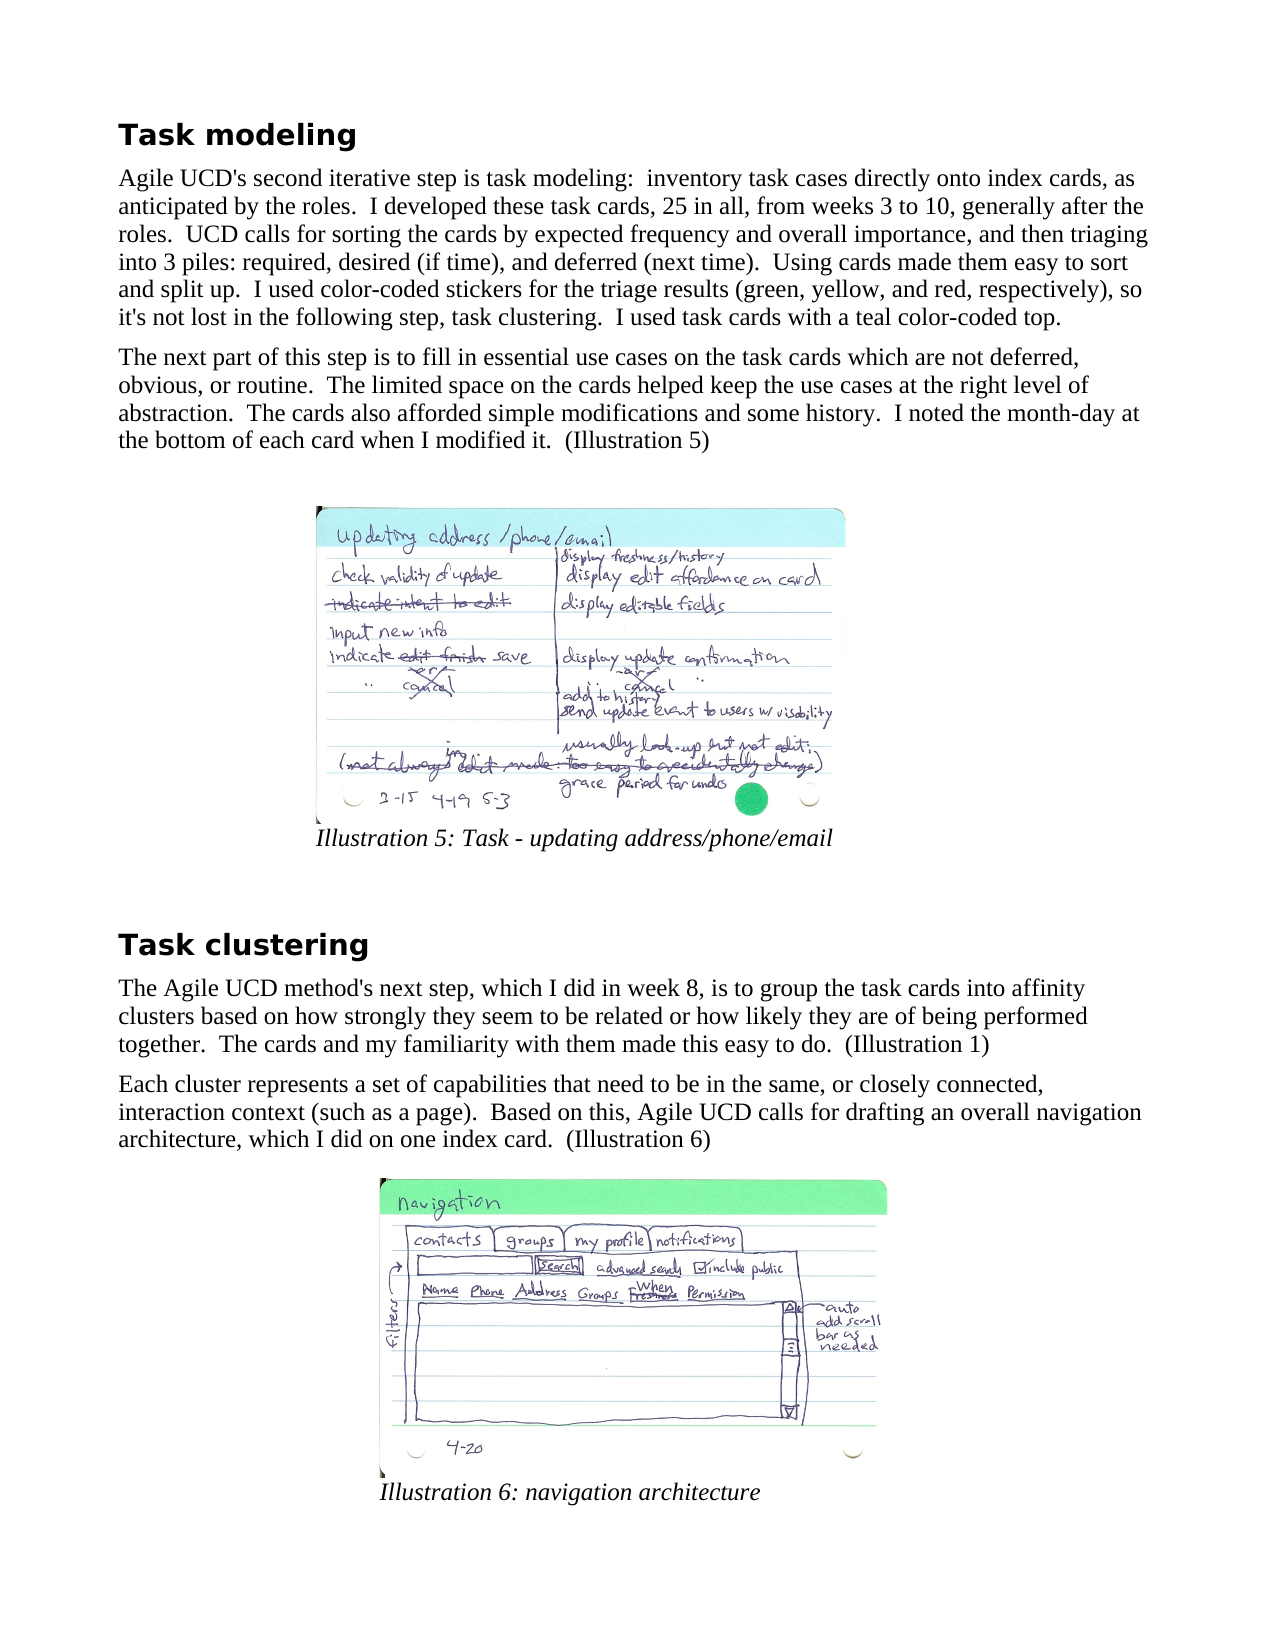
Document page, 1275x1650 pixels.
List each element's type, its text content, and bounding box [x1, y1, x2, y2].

text The next part of this step is to fill in essential use cases on the task cards which are not deferred, obvious, or routine. The limited space on the cards helped keep the use cases at the right level of abstraction. The cards also afforded simple modifications and some history. I noted the month-day at the bottom of each card when I modified it. (Illustration 5) [118, 343, 1157, 454]
text The Agile UCD method's next step, which I did in week 8, is to group the task cards into affinity clusters based on how strongly they seem to be related or how likely they are of being performed together. The cards and my familiarity with them made this easy to do. (Illustration 1) [118, 974, 1157, 1058]
text Each cluster represents a set of capabilities that need to be in the same, or closely connected, interaction context (such as a page). Based on this, Agile UCD calls for drafting an overall navigation architecture, which I did on one index card. (Illustration 6) [118, 1070, 1157, 1153]
subtitle Task modeling [118, 118, 1157, 152]
text Illustration 5: Task - updating address/phone/email [316, 506, 908, 852]
text Illustration 6: navigation architecture [379, 1478, 896, 1506]
picture [379, 1178, 897, 1478]
text Agile UCD's second iterative step is task modeling: inventory task cases directly onto index cards, as anticipated by the roles. I developed these task cards, 25 in all, from weeks 3 to 10, generally after the roles. UCD calls for sorting the cards by expected frequency and overall importance, and then triaging into 3 piles: required, desired (if time), and deferred (next time). Using cards made them easy to sort and split up. I used color-coded stickers for the triage results (green, yellow, and red, respectively), so it's not lost in the following step, task clustering. I used task cards with a teal color-coded top. [118, 164, 1157, 331]
picture [315, 506, 849, 824]
subtitle Task clustering [118, 928, 1157, 962]
